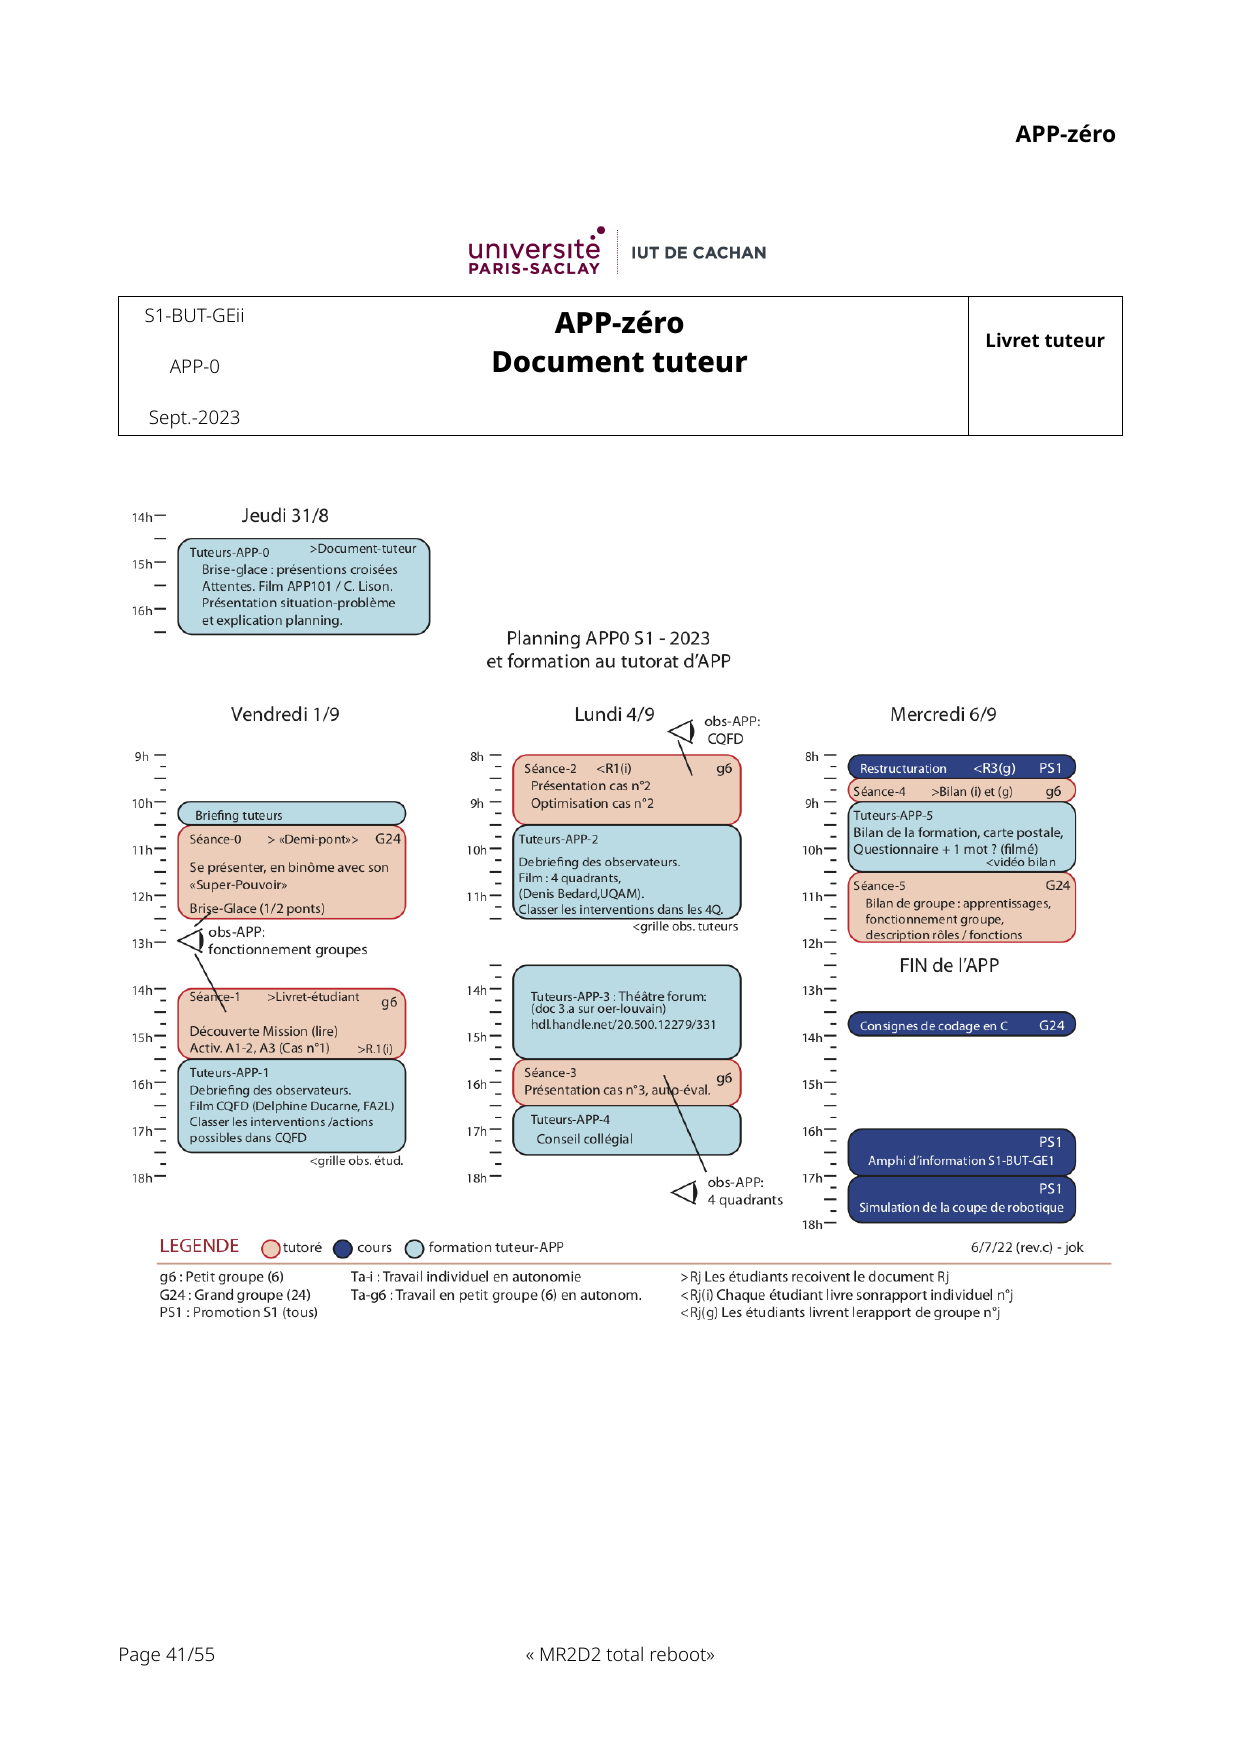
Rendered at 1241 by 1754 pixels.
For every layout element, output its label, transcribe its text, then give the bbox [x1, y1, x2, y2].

picture [457, 213, 782, 287]
table_header [118, 208, 271, 296]
table_cell S1-BUT-GEii APP-0 Sept.-2023 [119, 297, 271, 435]
table_header [271, 208, 968, 296]
picture [118, 486, 1123, 1342]
table_cell APP-zéro Document tuteur [271, 297, 968, 435]
table_header [968, 208, 1122, 296]
table_cell Livret tuteur [969, 297, 1122, 435]
